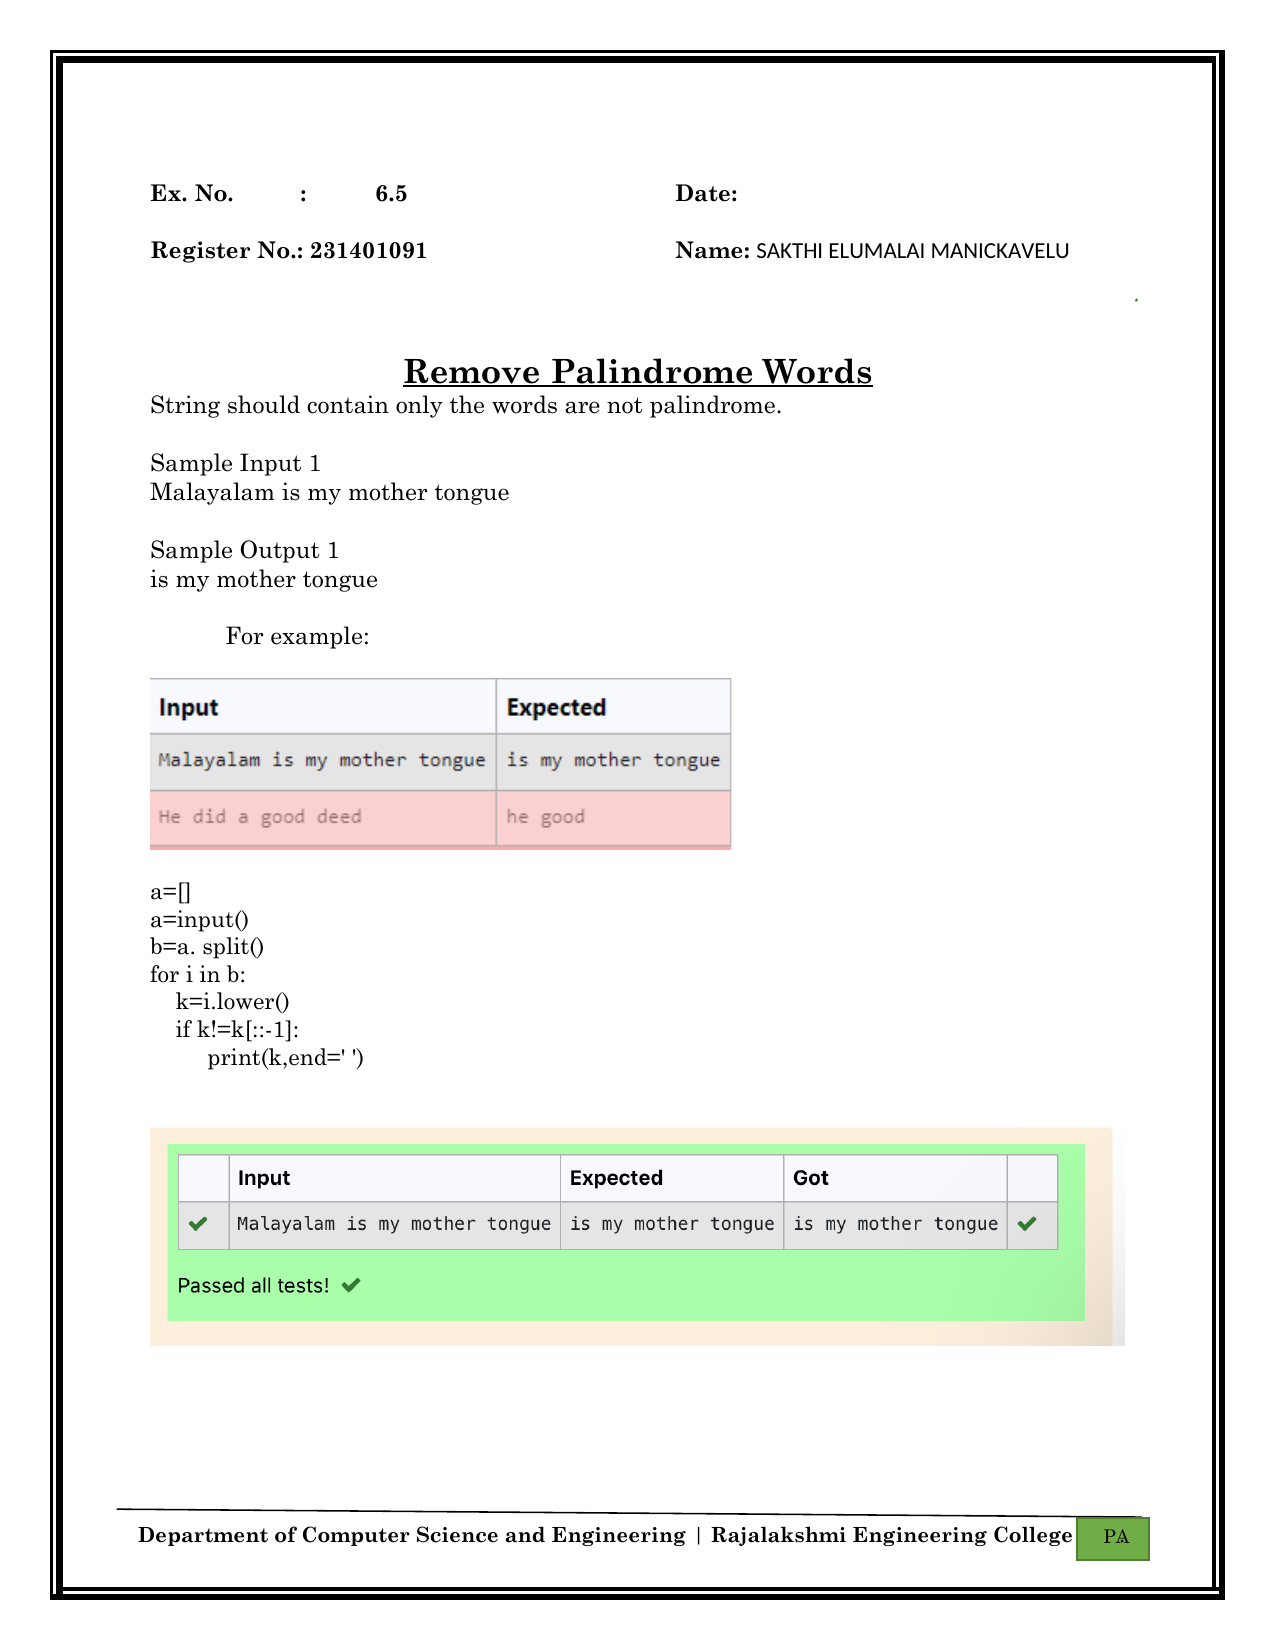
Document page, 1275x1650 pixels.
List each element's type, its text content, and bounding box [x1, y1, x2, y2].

text for i in b: [150, 959, 1125, 987]
picture [150, 678, 732, 850]
text print(k,end=' ') [150, 1042, 1125, 1070]
text is my mother tongue [150, 563, 1125, 592]
text Malayalam is my mother tongue [150, 477, 1125, 506]
text Sample Input 1 [150, 448, 1125, 477]
text Register No.: 231401091 Name: SAKTHI ELUMALAI MANICKAVELU [150, 236, 1125, 264]
text b=a. split() [150, 932, 1125, 959]
picture [150, 1125, 1125, 1346]
text Sample Output 1 [150, 534, 1125, 563]
text a=[] [150, 877, 1125, 904]
text a=input() [150, 904, 1125, 932]
text Remove Palindrome Words [150, 350, 1125, 390]
text k=i.lower() [150, 987, 1125, 1015]
text if k!=k[::-1]: [150, 1015, 1125, 1042]
text For example: [225, 621, 1125, 650]
text Ex. No. : 6.5 Date: [150, 179, 1125, 207]
text String should contain only the words are not palindrome. [150, 390, 1125, 419]
